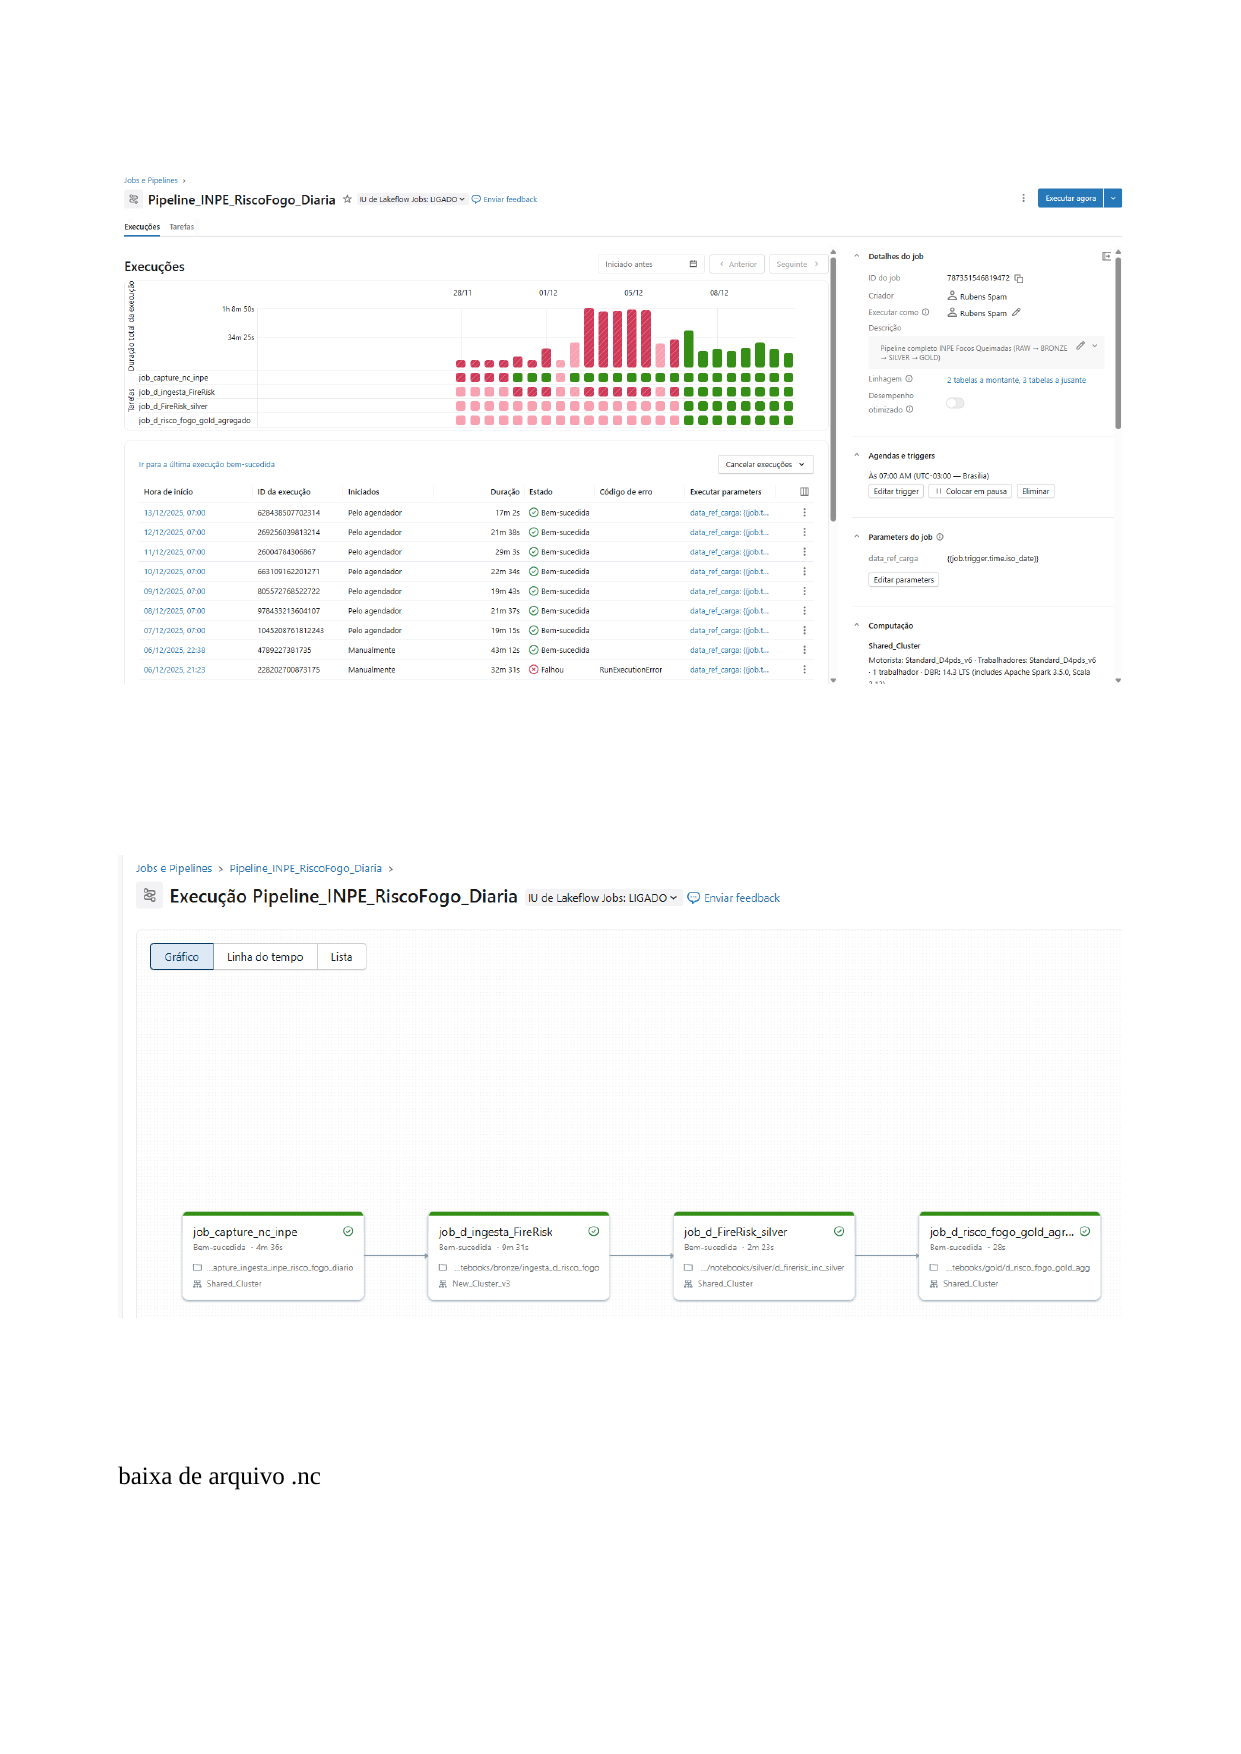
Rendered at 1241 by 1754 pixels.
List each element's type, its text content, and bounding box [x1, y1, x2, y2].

text baixa de arquivo .nc [118, 1461, 1122, 1490]
picture [118, 175, 1123, 684]
picture [118, 855, 1123, 1318]
